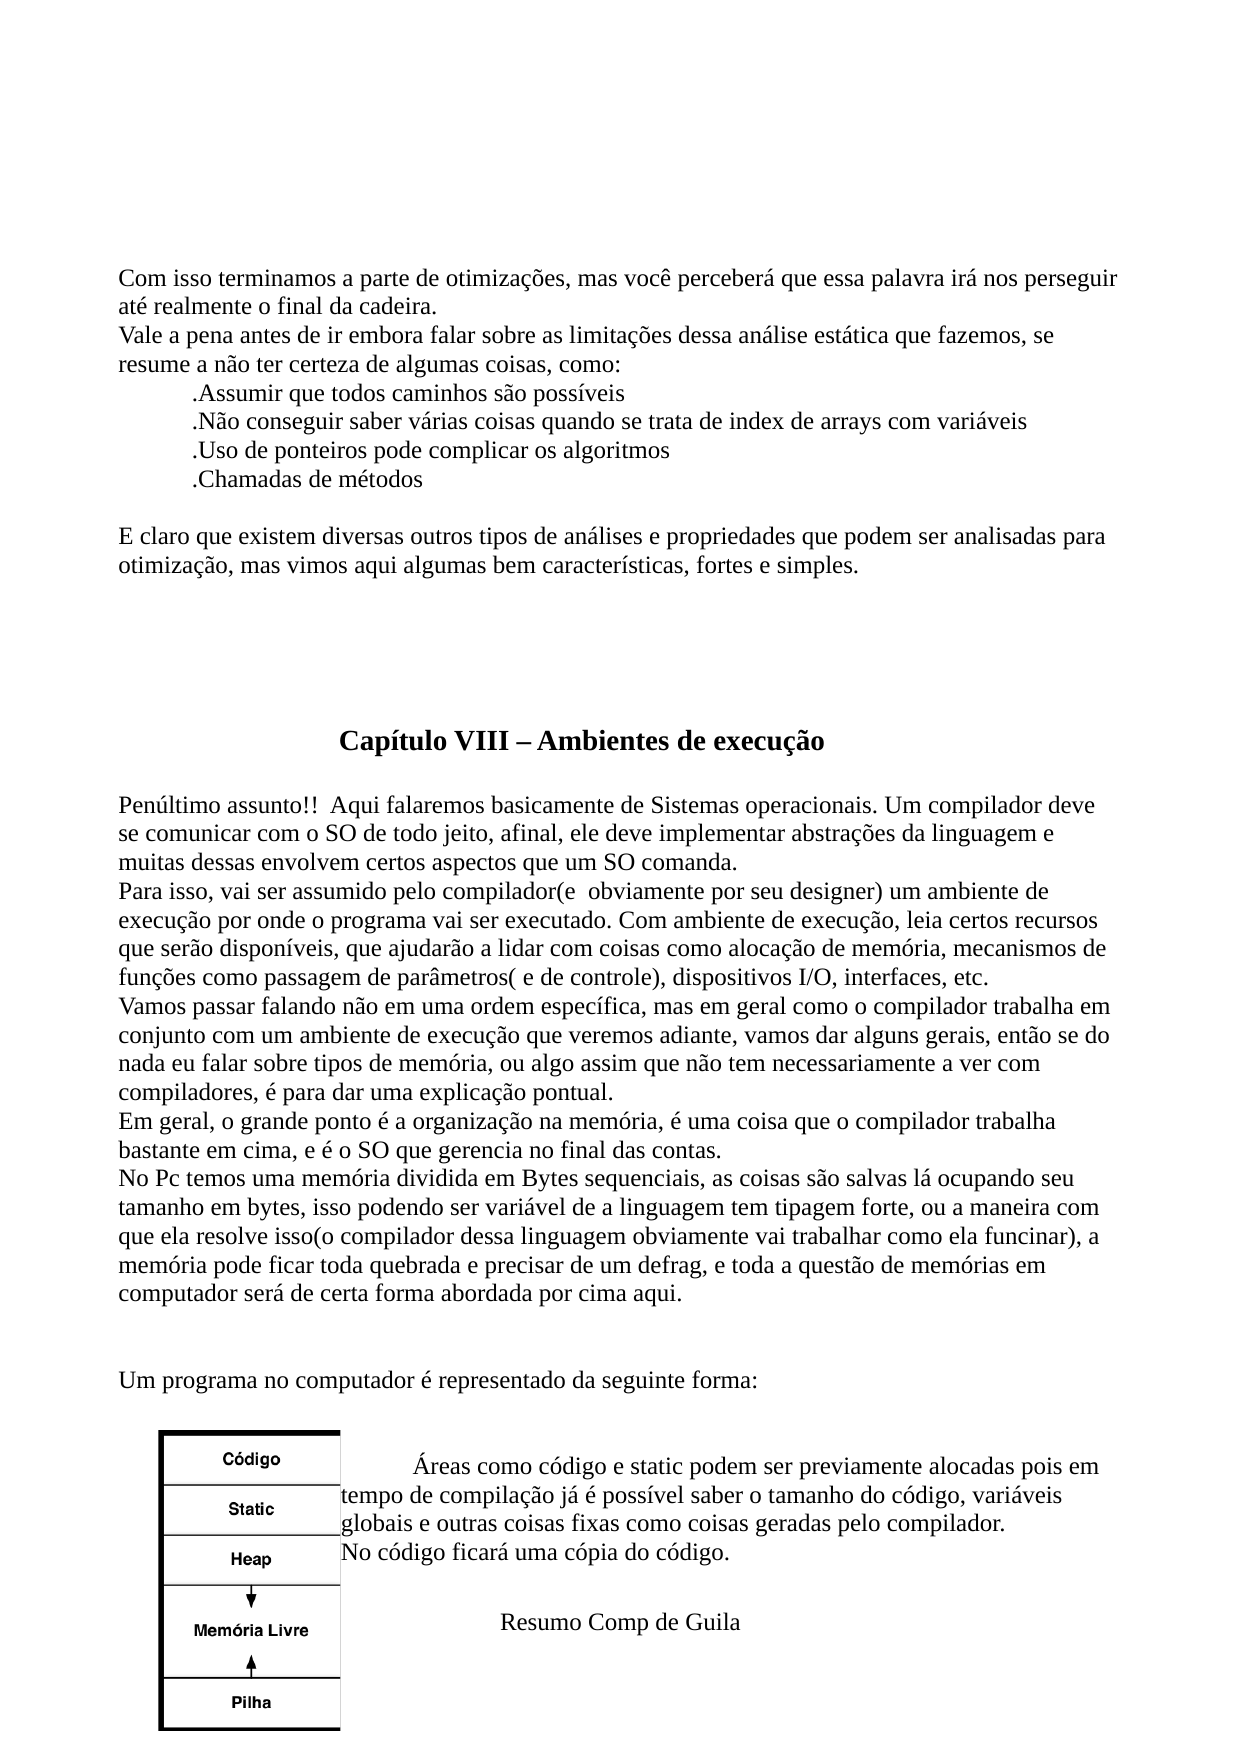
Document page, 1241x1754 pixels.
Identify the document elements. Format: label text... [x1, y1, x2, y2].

text Em geral, o grande ponto é a organização na memória, é uma coisa que o compilador trabalha bastante em cima, e é o SO que gerencia no final das contas. [118, 1106, 1122, 1163]
text Um programa no computador é representado da seguinte forma: [118, 1365, 1122, 1393]
text [118, 1537, 160, 1566]
text No Pc temos uma memória dividida em Bytes sequenciais, as coisas são salvas lá ocupando seu tamanho em bytes, isso podendo ser variável de a linguagem tem tipagem forte, ou a maneira com que ela resolve isso(o compilador dessa linguagem obviamente vai trabalhar como ela funcinar), a memória pode ficar toda quebrada e precisar de um defrag, e toda a questão de memórias em computador será de certa forma abordada por cima aqui. [118, 1163, 1122, 1307]
text Capítulo VIII – Ambientes de execução [118, 723, 1122, 756]
text No código ficará uma cópia do código. [341, 1537, 1122, 1566]
text .Uso de ponteiros pode complicar os algoritmos [118, 435, 1122, 464]
text Vale a pena antes de ir embora falar sobre as limitações dessa análise estática que fazemos, se resume a não ter certeza de algumas coisas, como: [118, 320, 1122, 378]
text Penúltimo assunto!! Aqui falaremos basicamente de Sistemas operacionais. Um compilador deve se comunicar com o SO de todo jeito, afinal, ele deve implementar abstrações da linguagem e muitas dessas envolvem certos aspectos que um SO comanda. [118, 790, 1122, 876]
text Com isso terminamos a parte de otimizações, mas você perceberá que essa palavra irá nos perseguir até realmente o final da cadeira. [118, 263, 1122, 320]
text Para isso, vai ser assumido pelo compilador(e obviamente por seu designer) um ambiente de execução por onde o programa vai ser executado. Com ambiente de execução, leia certos recursos que serão disponíveis, que ajudarão a lidar com coisas como alocação de memória, mecanismos de funções como passagem de parâmetros( e de controle), dispositivos I/O, interfaces, etc. [118, 876, 1122, 991]
text Áreas como código e static podem ser previamente alocadas pois em tempo de compilação já é possível saber o tamanho do código, variáveis globais e outras coisas fixas como coisas geradas pelo compilador. [341, 1451, 1122, 1537]
picture [285, 1430, 341, 1731]
text E claro que existem diversas outros tipos de análises e propriedades que podem ser analisadas para otimização, mas vimos aqui algumas bem características, fortes e simples. [118, 521, 1122, 579]
text .Assumir que todos caminhos são possíveis [118, 378, 1122, 406]
text .Não conseguir saber várias coisas quando se trata de index de arrays com variáveis [118, 406, 1122, 435]
text Vamos passar falando não em uma ordem específica, mas em geral como o compilador trabalha em conjunto com um ambiente de execução que veremos adiante, vamos dar alguns gerais, então se do nada eu falar sobre tipos de memória, ou algo assim que não tem necessariamente a ver com compiladores, é para dar uma explicação pontual. [118, 991, 1122, 1106]
text .Chamadas de métodos [118, 464, 1122, 493]
